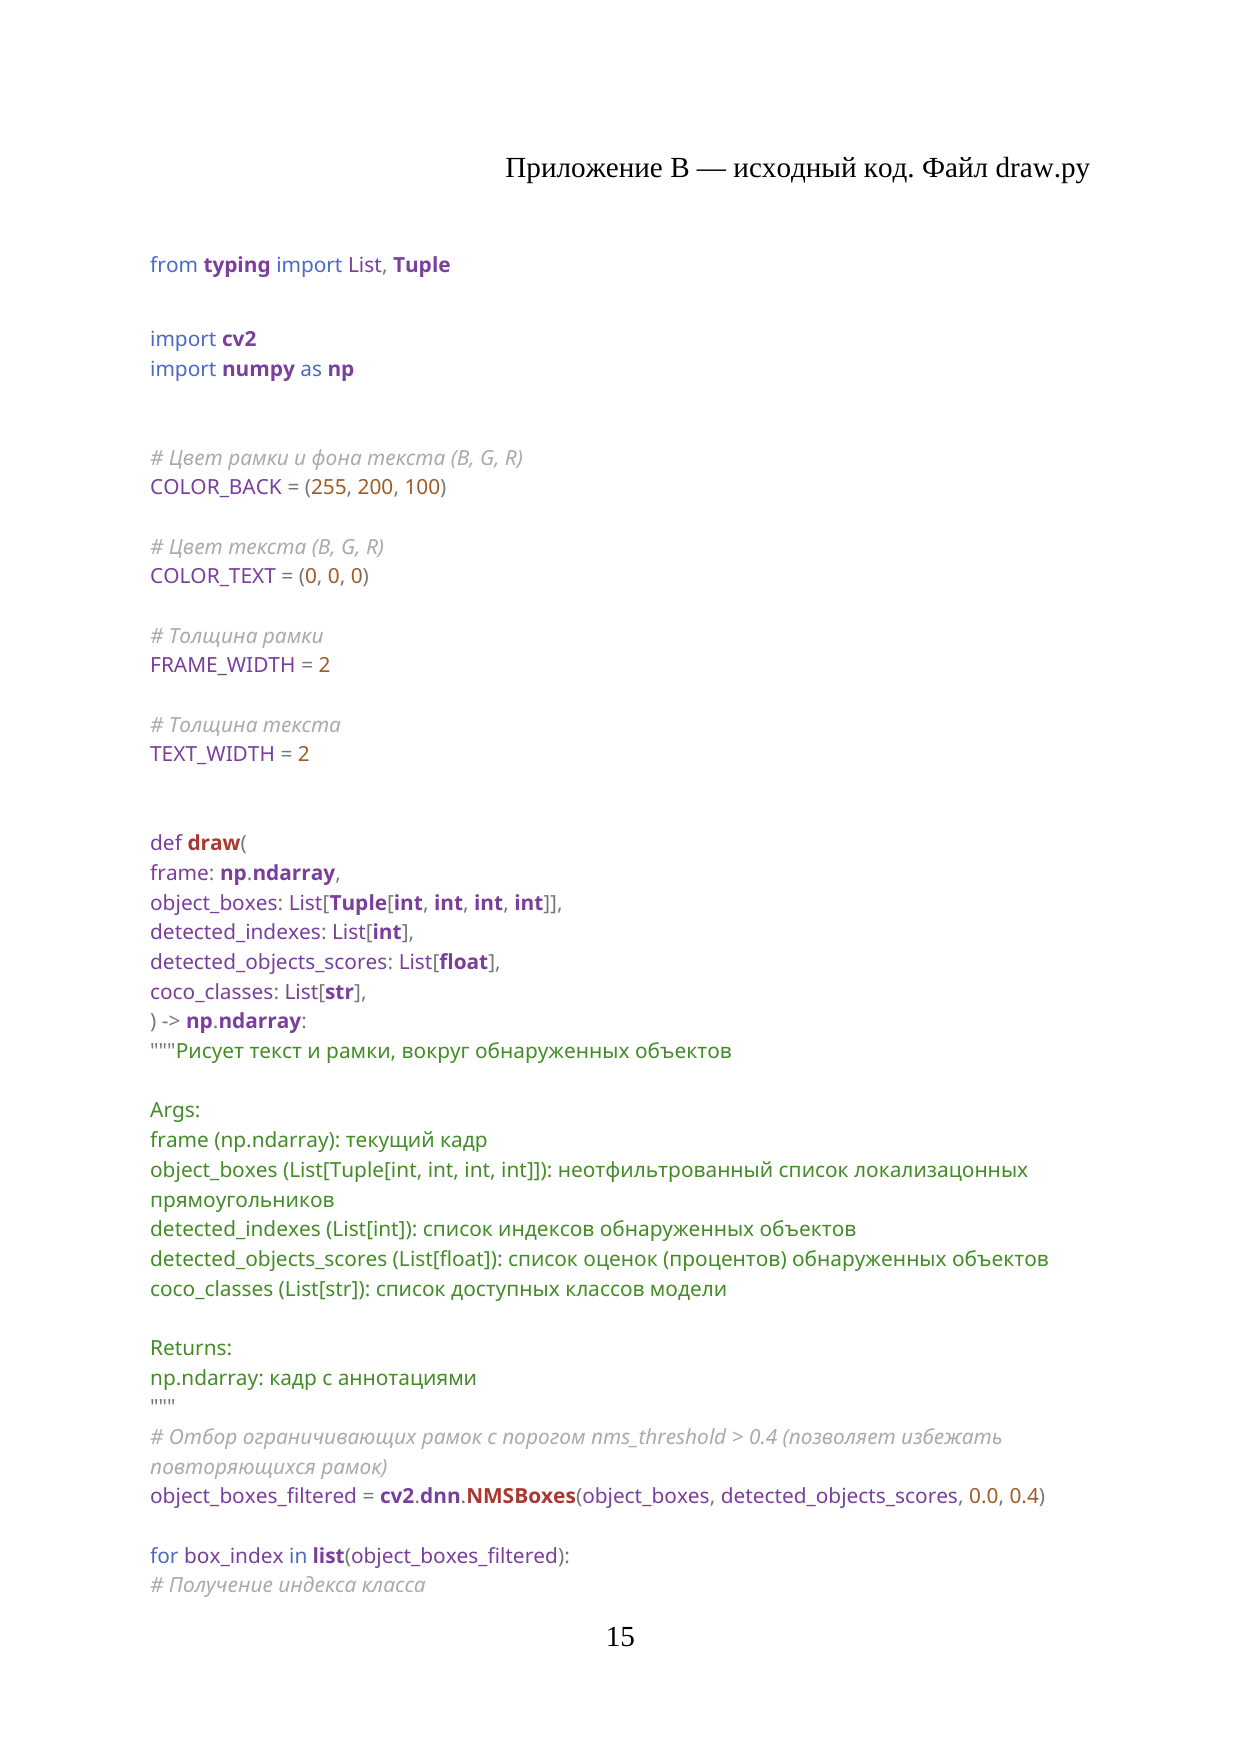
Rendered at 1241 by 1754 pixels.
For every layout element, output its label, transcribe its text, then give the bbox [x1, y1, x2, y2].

text frame (np.ndarray): текущий кадр [150, 1124, 1090, 1154]
text # Толщина текста [150, 709, 1090, 738]
text # Получение индекса класса [150, 1569, 1090, 1599]
text def draw( [150, 827, 1090, 857]
text """Рисует текст и рамки, вокруг обнаруженных объектов [150, 1035, 1090, 1065]
text """ [150, 1391, 1090, 1421]
text for box_index in list(object_boxes_filtered): [150, 1540, 1090, 1569]
text object_boxes (List[Tuple[int, int, int, int]]): неотфильтрованный список локализацонных прямоугольников [150, 1154, 1090, 1213]
text from typing import List, Tuple [150, 251, 1090, 279]
text import numpy as np [150, 353, 1090, 382]
text detected_indexes (List[int]): список индексов обнаруженных объектов [150, 1213, 1090, 1243]
text COLOR_TEXT = (0, 0, 0) [150, 560, 1090, 590]
text detected_objects_scores (List[float]): список оценок (процентов) обнаруженных объектов [150, 1243, 1090, 1272]
text # Цвет рамки и фона текста (B, G, R) [150, 441, 1090, 471]
text coco_classes: List[str], [150, 976, 1090, 1005]
text COLOR_BACK = (255, 200, 100) [150, 471, 1090, 501]
text object_boxes: List[Tuple[int, int, int, int]], [150, 887, 1090, 916]
text # Толщина рамки [150, 619, 1090, 649]
text import cv2 [150, 323, 1090, 353]
subtitle Приложение В — исходный код. Файл draw.py [150, 150, 1090, 183]
text Returns: [150, 1332, 1090, 1362]
text # Отбор ограничивающих рамок с порогом nms_threshold > 0.4 (позволяет избежать повторяющихся рамок) [150, 1421, 1090, 1480]
text np.ndarray: кадр с аннотациями [150, 1362, 1090, 1391]
text coco_classes (List[str]): список доступных классов модели [150, 1272, 1090, 1302]
text FRAME_WIDTH = 2 [150, 649, 1090, 679]
text frame: np.ndarray, [150, 857, 1090, 887]
text detected_indexes: List[int], [150, 916, 1090, 946]
text ) -> np.ndarray: [150, 1005, 1090, 1035]
text TEXT_WIDTH = 2 [150, 738, 1090, 768]
text # Цвет текста (B, G, R) [150, 531, 1090, 560]
text Args: [150, 1094, 1090, 1124]
text object_boxes_filtered = cv2.dnn.NMSBoxes(object_boxes, detected_objects_scores, 0.0, 0.4) [150, 1480, 1090, 1510]
text detected_objects_scores: List[float], [150, 946, 1090, 976]
